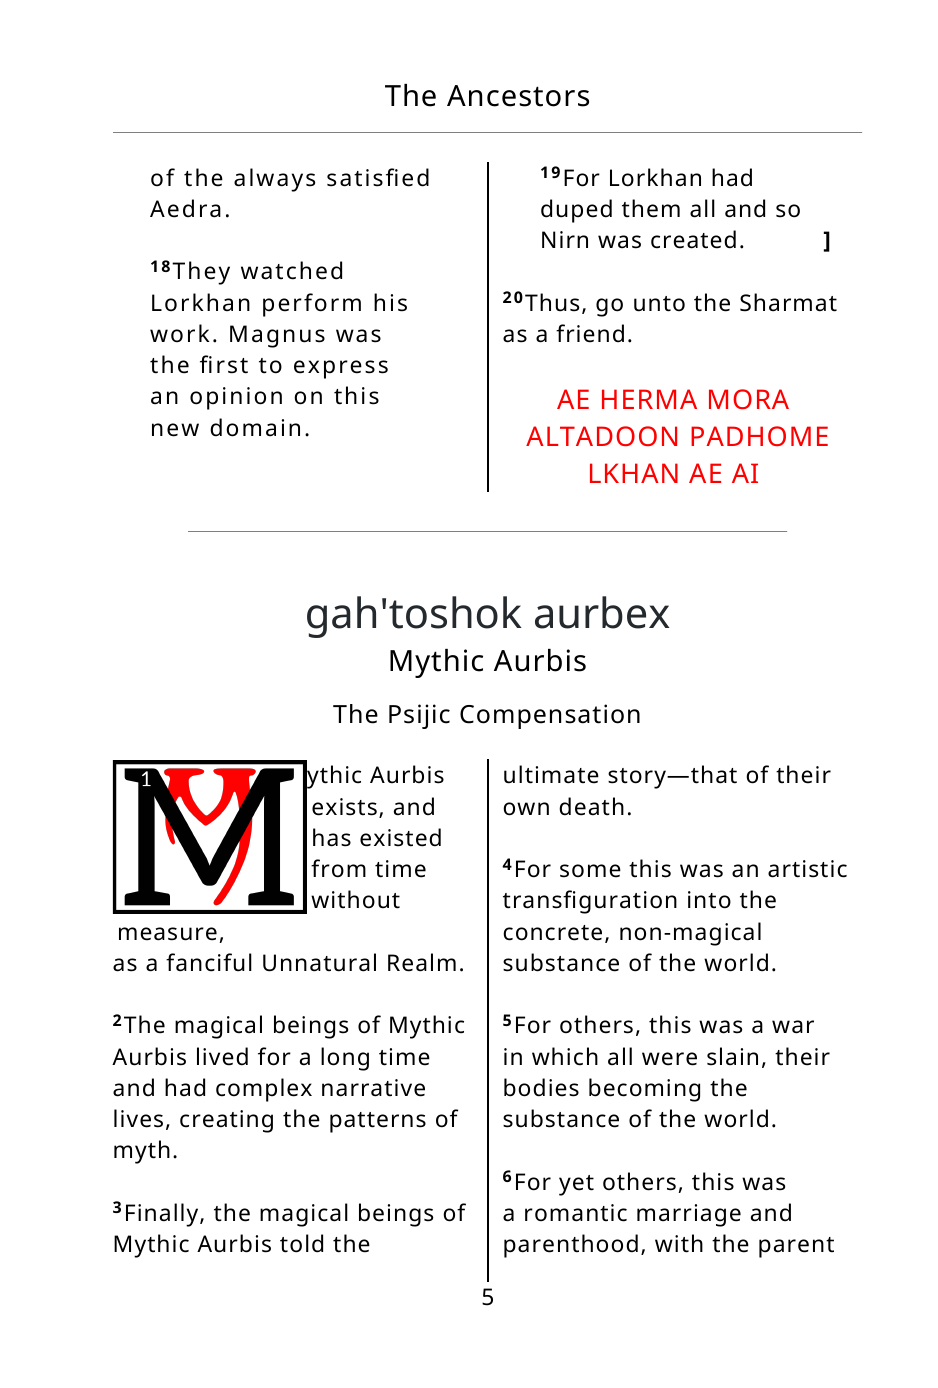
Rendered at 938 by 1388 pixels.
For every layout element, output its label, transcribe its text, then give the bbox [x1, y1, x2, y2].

text from time [307, 853, 472, 884]
text Nirn was created. ] [540, 224, 844, 255]
text 2The magical beings of Mythic Aurbis lived for a long time and had complex narrative lives, creating the patterns of myth. [112, 1009, 472, 1166]
text 6For yet others, this was a romantic marriage and parenthood, with the parent [502, 1166, 862, 1259]
text without [112, 884, 472, 916]
text ythic Aurbis [112, 759, 472, 791]
text ALTADOON PADHOME [493, 417, 862, 454]
text as a fanciful Unnatural Realm. [112, 947, 472, 978]
text in which all were slain, their bodies becoming the substance of the world. [502, 1041, 862, 1134]
text AE HERMA MORA [502, 380, 844, 417]
text 19For Lorkhan had duped them all and so [540, 162, 844, 224]
text ultimate story—that of their own death. [502, 759, 862, 822]
text Mythic Aurbis [112, 640, 862, 680]
text 5For others, this was a war [502, 1009, 862, 1041]
text 4For some this was an artistic transfiguration into the concrete, non-magical substance of the world. [502, 853, 862, 978]
text 3Finally, the magical beings of Mythic Aurbis told the [112, 1197, 472, 1259]
text 18They watched Lorkhan perform his work. Magnus was the first to express an opinion on this new domain. [150, 255, 454, 443]
text measure, [112, 916, 472, 947]
subtitle gah'toshok aurbex [112, 583, 862, 640]
text has existed [307, 822, 472, 853]
text The Ancestors [112, 75, 862, 115]
text The Psijic Compensation [112, 697, 862, 731]
text LKHAN AE AI [502, 454, 862, 491]
text of the always satisfied Aedra. [150, 162, 454, 224]
text exists, and [307, 791, 472, 822]
text 20Thus, go unto the Sharmat as a friend. [502, 287, 862, 349]
picture [112, 760, 307, 914]
